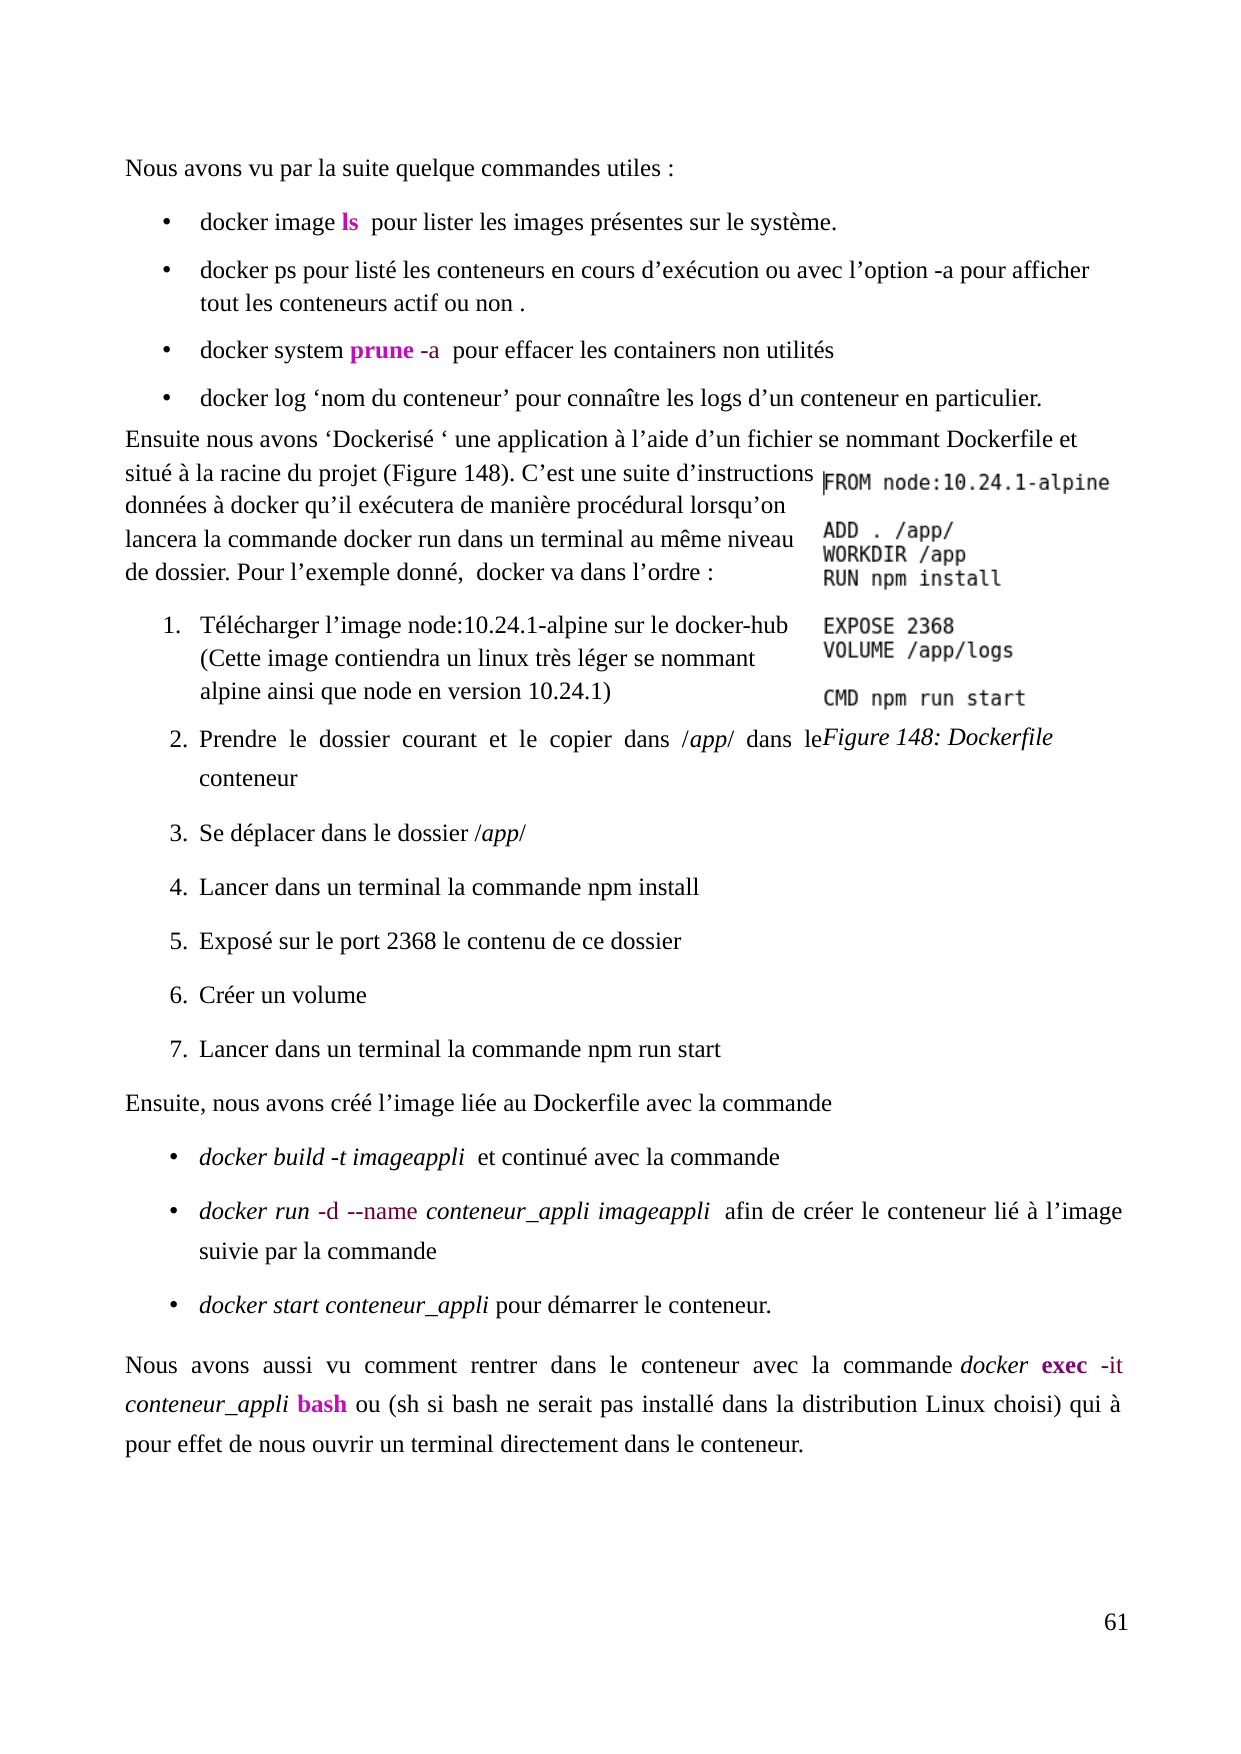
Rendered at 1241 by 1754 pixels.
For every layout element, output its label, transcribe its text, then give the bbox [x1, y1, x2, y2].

text Nous avons aussi vu comment rentrer dans le conteneur avec la commande docker exec -it conteneur_appli bash ou (sh si bash ne serait pas installé dans la distribution Linux choisi) qui à pour effet de nous ouvrir un terminal directement dans le conteneur. [125, 1350, 1123, 1458]
text Ensuite, nous avons créé l’image liée au Dockerfile avec la commande [125, 1088, 1123, 1117]
picture [822, 466, 1123, 723]
list docker ps pour listé les conteneurs en cours d’exécution ou avec l’option -a pour afficher tout les conteneurs actif ou non . [162, 255, 1123, 316]
list docker system prune -a pour effacer les containers non utilités [162, 335, 1123, 364]
text Nous avons vu par la suite quelque commandes utiles : [125, 153, 1123, 182]
list Se déplacer dans le dossier /app/ [169, 818, 1123, 846]
list Prendre le dossier courant et le copier dans /app/ dans le conteneur [169, 724, 1123, 792]
list docker log ‘nom du conteneur’ pour connaître les logs d’un conteneur en particulier. [162, 383, 1123, 412]
list Lancer dans un terminal la commande npm run start [169, 1034, 1123, 1063]
list Télécharger l’image node:10.24.1-alpine sur le docker-hub (Cette image contiendra un linux très léger se nommant alpine ainsi que node en version 10.24.1) [162, 610, 822, 705]
list Créer un volume [169, 980, 1123, 1009]
list Lancer dans un terminal la commande npm install [169, 872, 1123, 901]
list docker build -t imageappli et continué avec la commande [169, 1142, 1123, 1171]
list docker image ls pour lister les images présentes sur le système. [162, 207, 1123, 236]
list docker run -d --name conteneur_appli imageappli afin de créer le conteneur lié à l’image suivie par la commande [169, 1196, 1123, 1264]
list docker start conteneur_appli pour démarrer le conteneur. [169, 1290, 1123, 1319]
text Ensuite nous avons ‘Dockerisé ‘ une application à l’aide d’un fichier se nommant Dockerfile et situé à la racine du projet (Figure 148). C’est une suite d’instructions données à docker qu’il exécutera de manière procédural lorsqu’on lancera la commande docker run dans un terminal au même niveau de dossier. Pour l’exemple donné, docker va dans l’ordre : [125, 424, 1123, 585]
list Exposé sur le port 2368 le contenu de ce dossier [169, 926, 1123, 955]
text Figure 148: Dockerfile [822, 723, 1123, 751]
